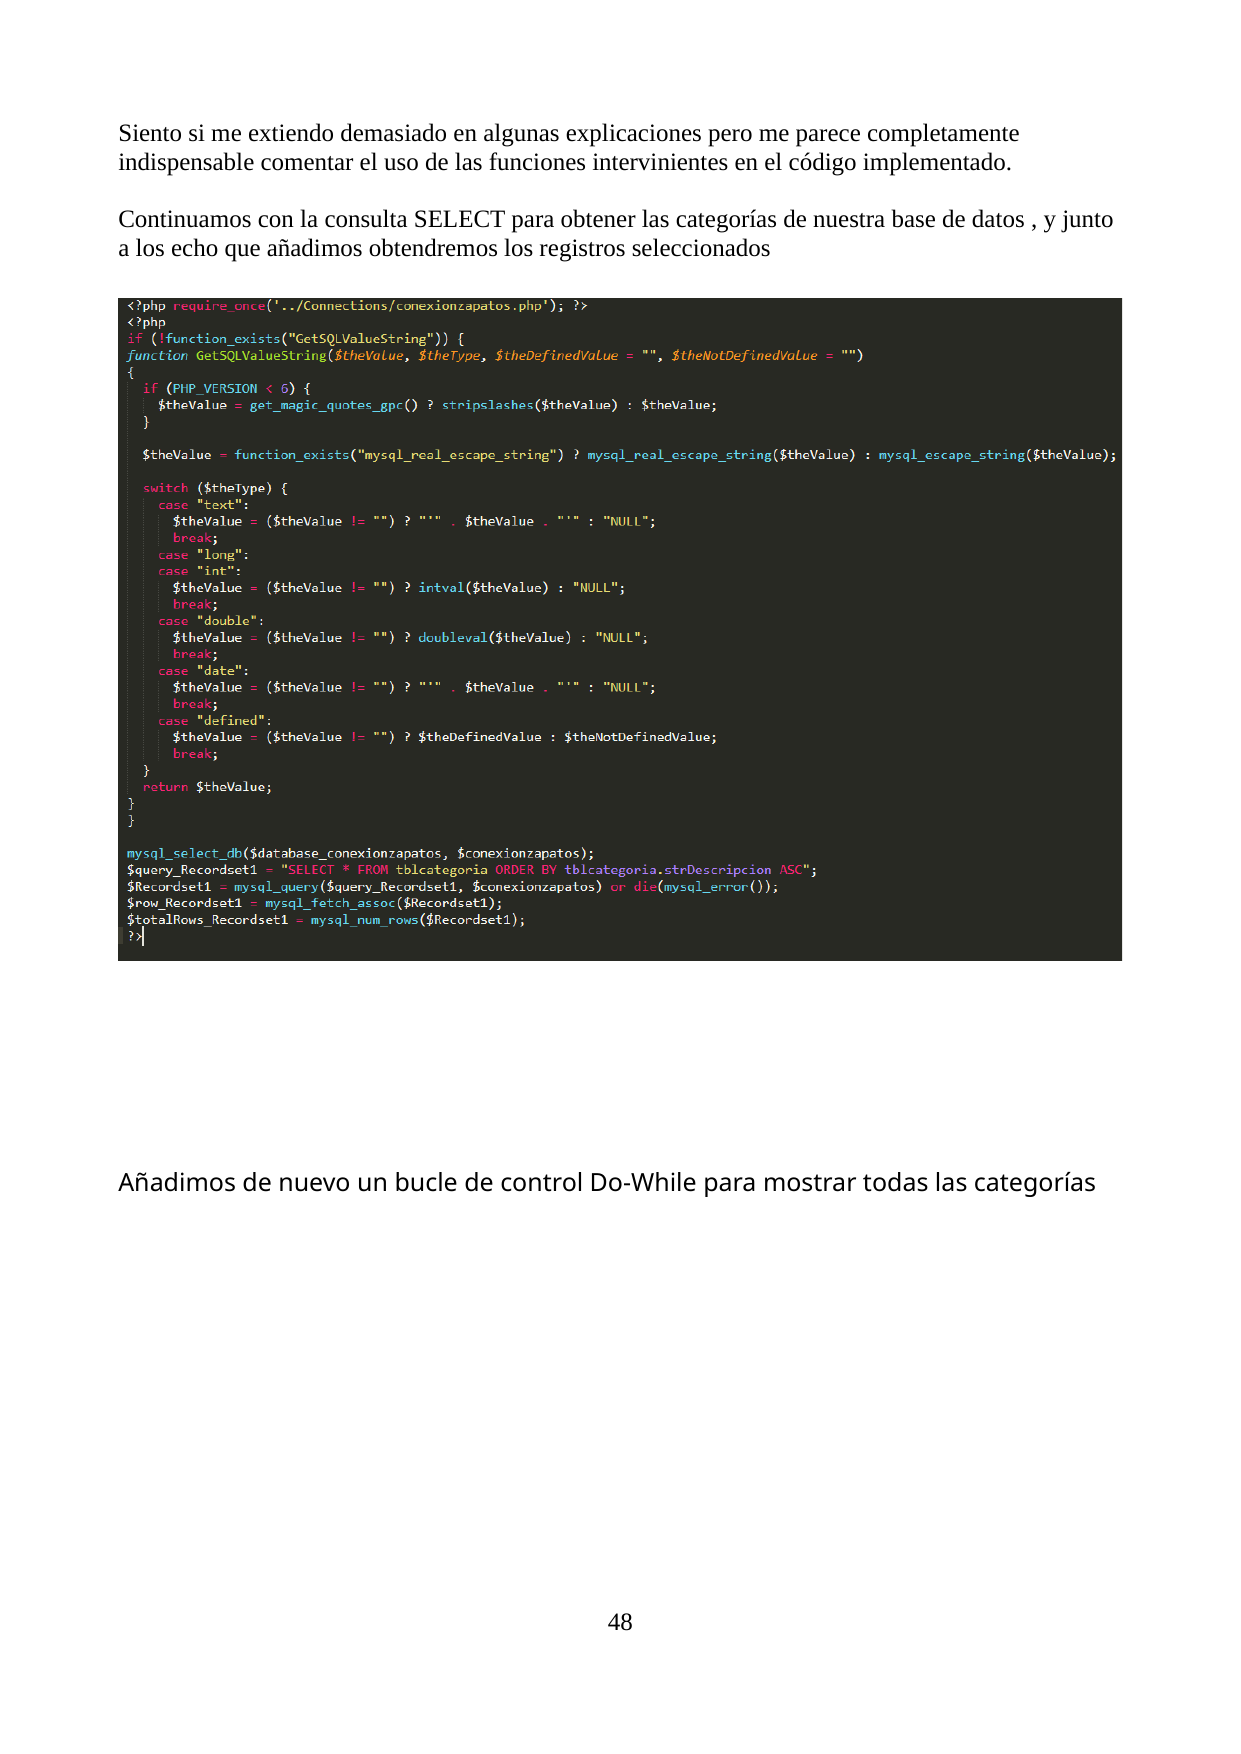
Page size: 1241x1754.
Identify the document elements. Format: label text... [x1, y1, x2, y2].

text Siento si me extiendo demasiado en algunas explicaciones pero me parece completamente indispensable comentar el uso de las funciones intervinientes en el código implementado. [118, 118, 1122, 176]
text Continuamos con la consulta SELECT para obtener las categorías de nuestra base de datos , y junto a los echo que añadimos obtendremos los registros seleccionados [118, 204, 1122, 262]
picture [118, 298, 1123, 961]
text Añadimos de nuevo un bucle de control Do-While para mostrar todas las categorías [118, 1165, 1122, 1199]
